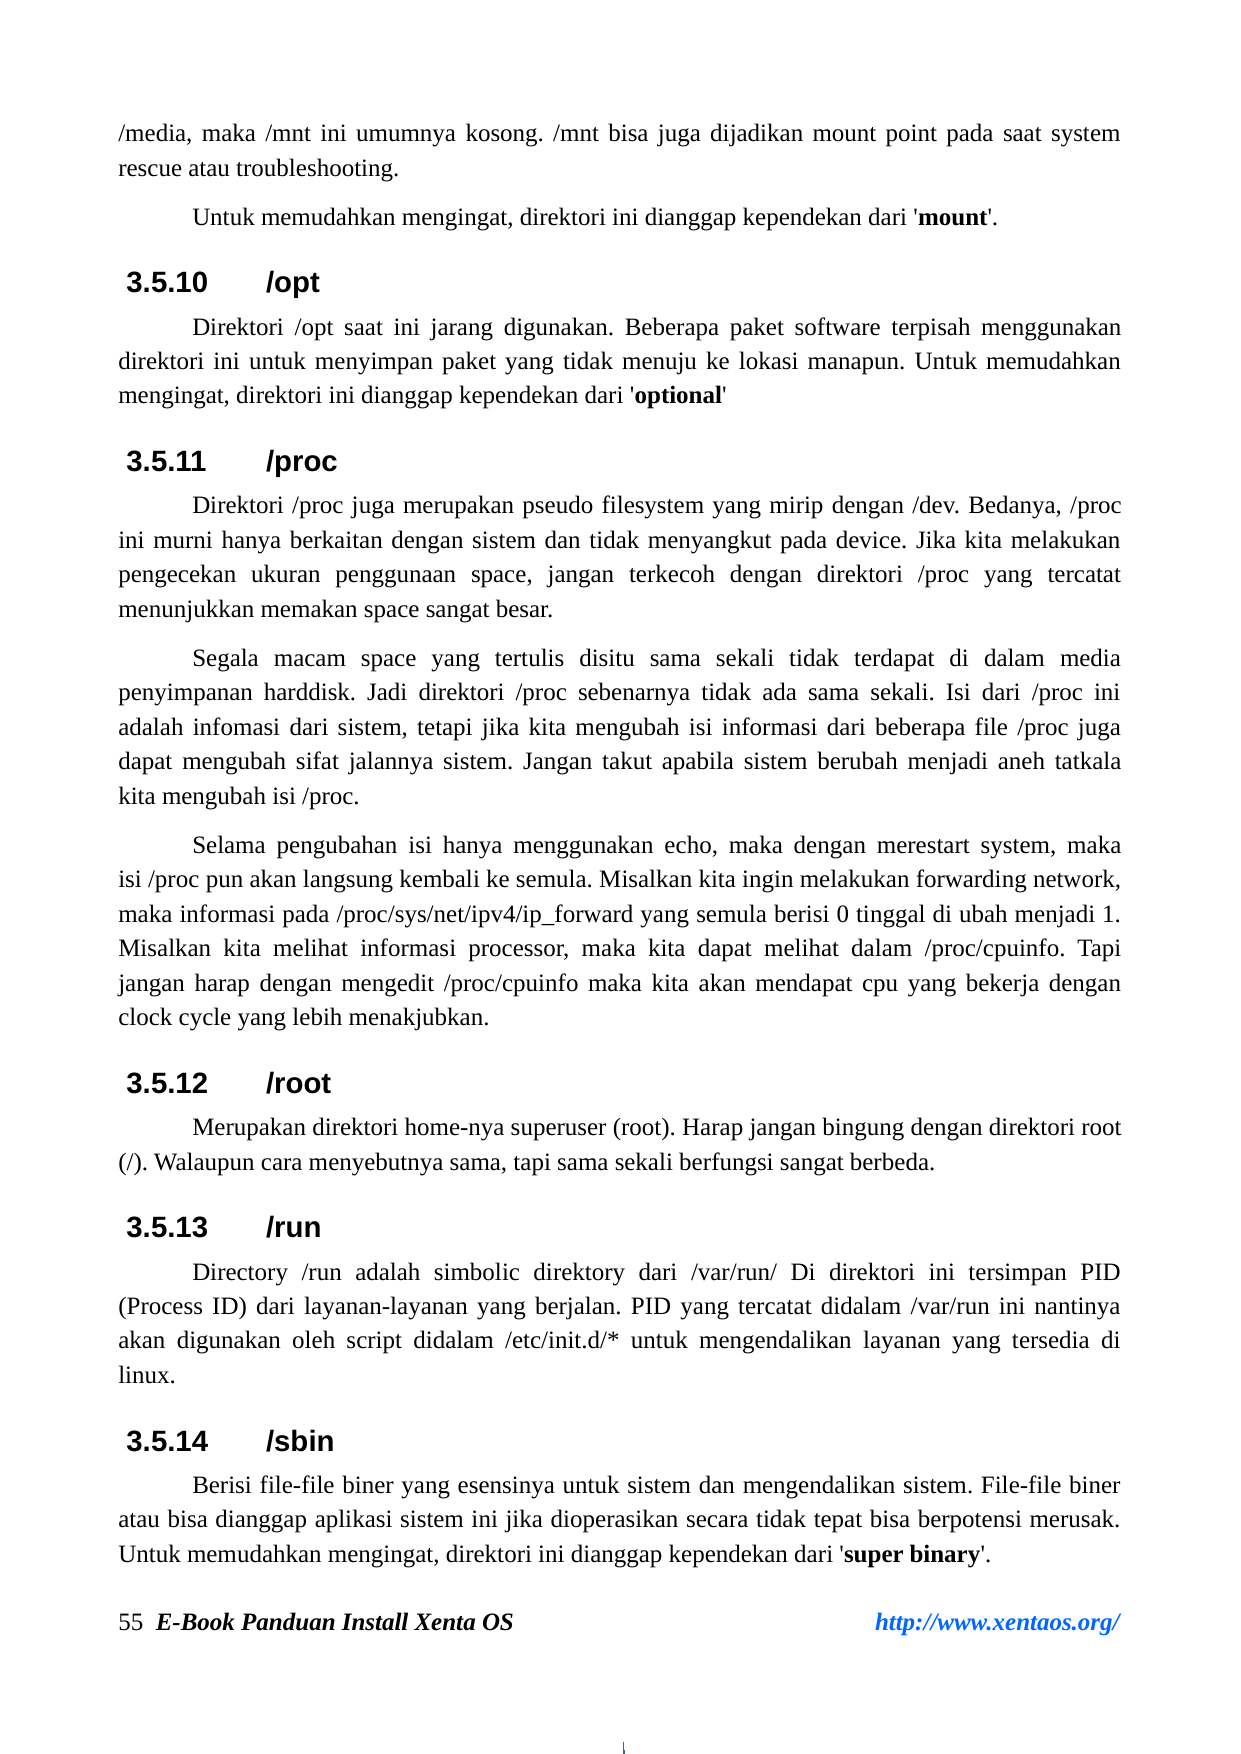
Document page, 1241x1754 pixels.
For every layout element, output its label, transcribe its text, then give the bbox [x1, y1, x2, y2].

subtitle /sbin [118, 1424, 1122, 1457]
text Segala macam space yang tertulis disitu sama sekali tidak terdapat di dalam media penyimpanan harddisk. Jadi direktori /proc sebenarnya tidak ada sama sekali. Isi dari /proc ini adalah infomasi dari sistem, tetapi jika kita mengubah isi informasi dari beberapa file /proc juga dapat mengubah sifat jalannya sistem. Jangan takut apabila sistem berubah menjadi aneh tatkala kita mengubah isi /proc. [118, 643, 1122, 809]
subtitle /opt [118, 265, 1122, 299]
text /media, maka /mnt ini umumnya kosong. /mnt bisa juga dijadikan mount point pada saat system rescue atau troubleshooting. [118, 118, 1122, 181]
text Direktori /opt saat ini jarang digunakan. Beberapa paket software terpisah menggunakan direktori ini untuk menyimpan paket yang tidak menuju ke lokasi manapun. Untuk memudahkan mengingat, direktori ini dianggap kependekan dari 'optional' [118, 312, 1122, 409]
text Untuk memudahkan mengingat, direktori ini dianggap kependekan dari 'mount'. [118, 202, 1122, 230]
subtitle /run [118, 1210, 1122, 1244]
subtitle /root [118, 1066, 1122, 1100]
text Berisi file-file biner yang esensinya untuk sistem dan mengendalikan sistem. File-file biner atau bisa dianggap aplikasi sistem ini jika dioperasikan secara tidak tepat bisa berpotensi merusak. Untuk memudahkan mengingat, direktori ini dianggap kependekan dari 'super binary'. [118, 1470, 1122, 1568]
text Merupakan direktori home-nya superuser (root). Harap jangan bingung dengan direktori root (/). Walaupun cara menyebutnya sama, tapi sama sekali berfungsi sangat berbeda. [118, 1112, 1122, 1175]
text Directory /run adalah simbolic direktory dari /var/run/ Di direktori ini tersimpan PID (Process ID) dari layanan-layanan yang berjalan. PID yang tercatat didalam /var/run ini nantinya akan digunakan oleh script didalam /etc/init.d/* untuk mengendalikan layanan yang tersedia di linux. [118, 1257, 1122, 1389]
text Selama pengubahan isi hanya menggunakan echo, maka dengan merestart system, maka isi /proc pun akan langsung kembali ke semula. Misalkan kita ingin melakukan forwarding network, maka informasi pada /proc/sys/net/ipv4/ip_forward yang semula berisi 0 tinggal di ubah menjadi 1. Misalkan kita melihat informasi processor, maka kita dapat melihat dalam /proc/cpuinfo. Tapi jangan harap dengan mengedit /proc/cpuinfo maka kita akan mendapat cpu yang bekerja dengan clock cycle yang lebih menakjubkan. [118, 830, 1122, 1031]
text Direktori /proc juga merupakan pseudo filesystem yang mirip dengan /dev. Bedanya, /proc ini murni hanya berkaitan dengan sistem dan tidak menyangkut pada device. Jika kita melakukan pengecekan ukuran penggunaan space, jangan terkecoh dengan direktori /proc yang tercatat menunjukkan memakan space sangat besar. [118, 490, 1122, 623]
subtitle /proc [118, 444, 1122, 478]
